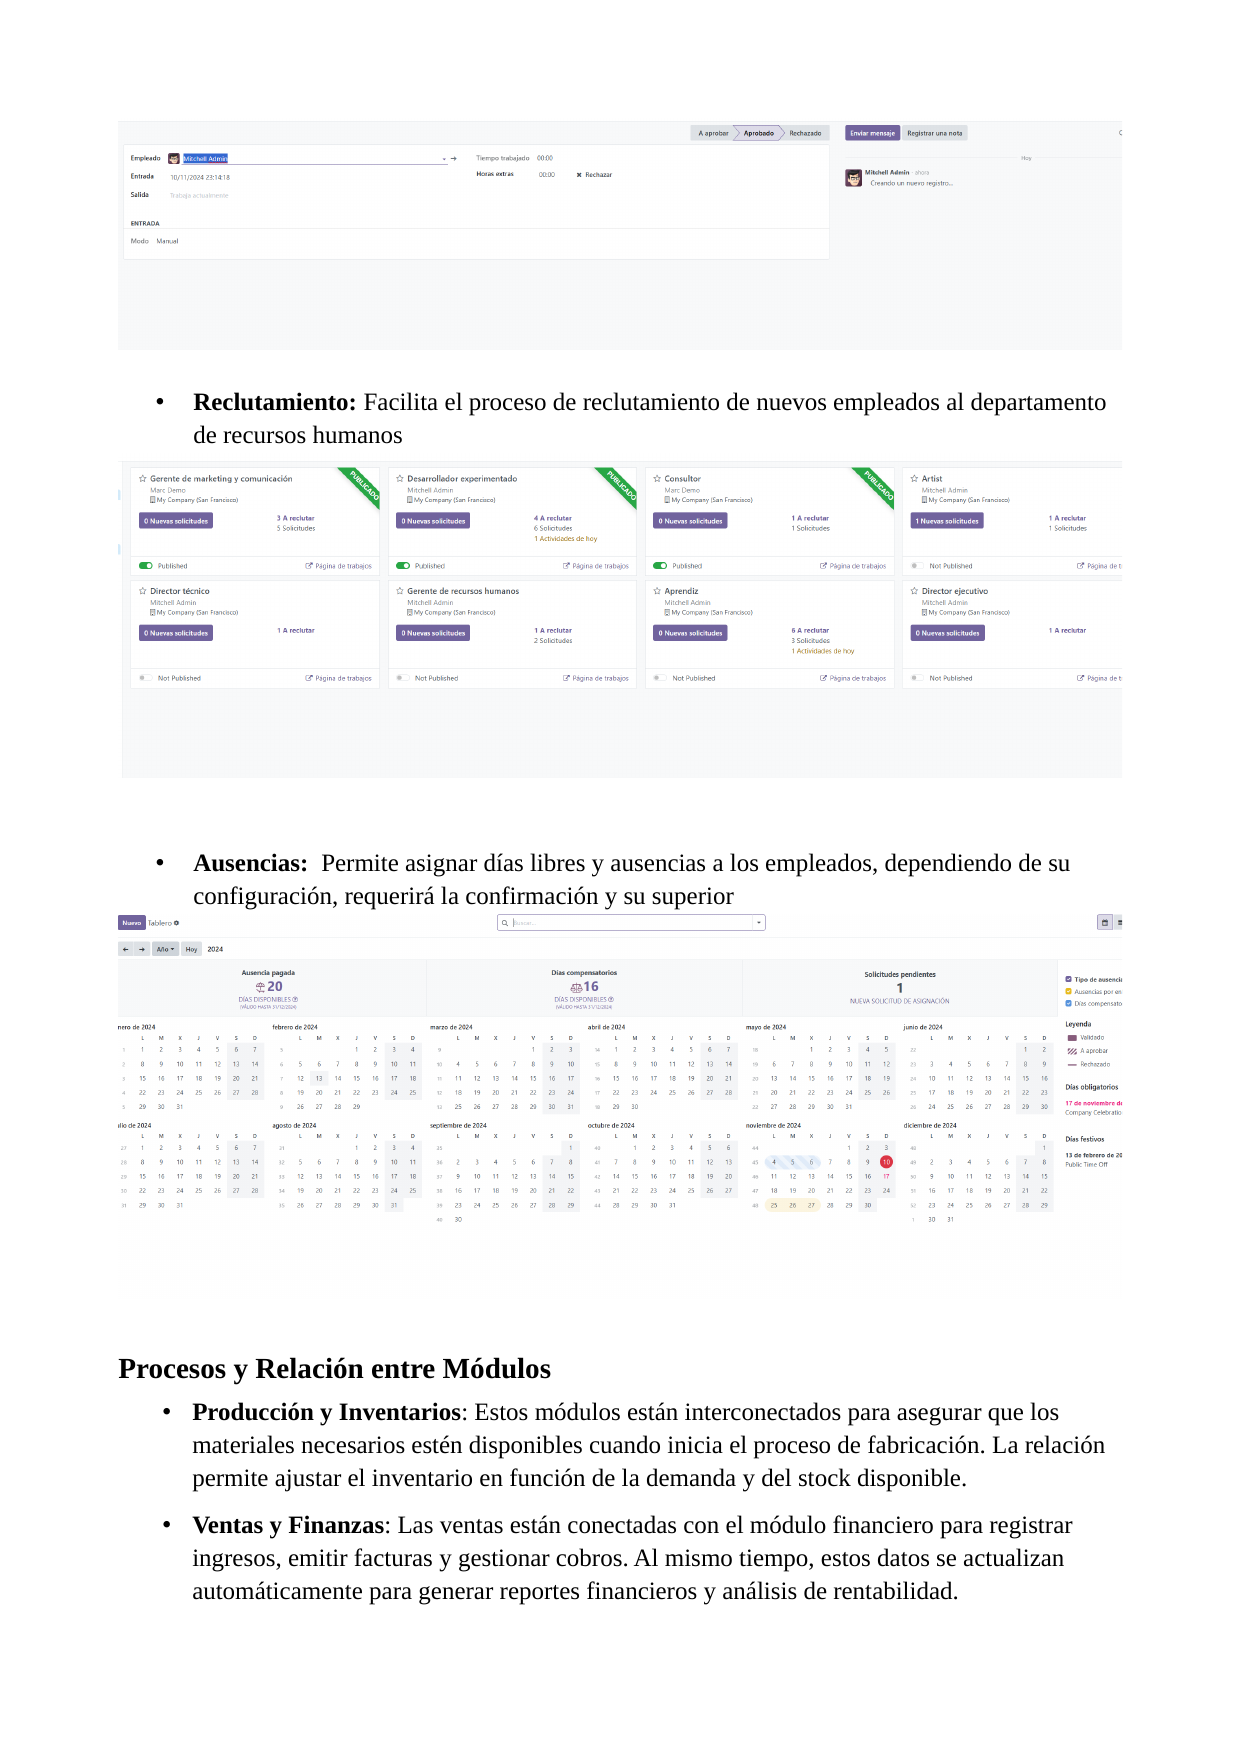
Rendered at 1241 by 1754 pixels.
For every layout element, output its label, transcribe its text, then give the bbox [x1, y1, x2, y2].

list Producción y Inventarios: Estos módulos están interconectados para asegurar que los materiales necesarios estén disponibles cuando inicia el proceso de fabricación. La relación permite ajustar el inventario en función de la demanda y del stock disponible. [162, 1397, 1122, 1492]
list Reclutamiento: Facilita el proceso de reclutamiento de nuevos empleados al departamento de recursos humanos [156, 387, 1122, 449]
subtitle Procesos y Relación entre Módulos [118, 1351, 1122, 1384]
picture [118, 118, 1123, 350]
list Ausencias: Permite asignar días libres y ausencias a los empleados, dependiendo de su configuración, requerirá la confirmación y su superior [156, 848, 1122, 910]
picture [118, 914, 1123, 1299]
list Ventas y Finanzas: Las ventas están conectadas con el módulo financiero para registrar ingresos, emitir facturas y gestionar cobros. Al mismo tiempo, estos datos se actualizan automáticamente para generar reportes financieros y análisis de rentabilidad. [162, 1510, 1122, 1605]
picture [118, 453, 1123, 778]
